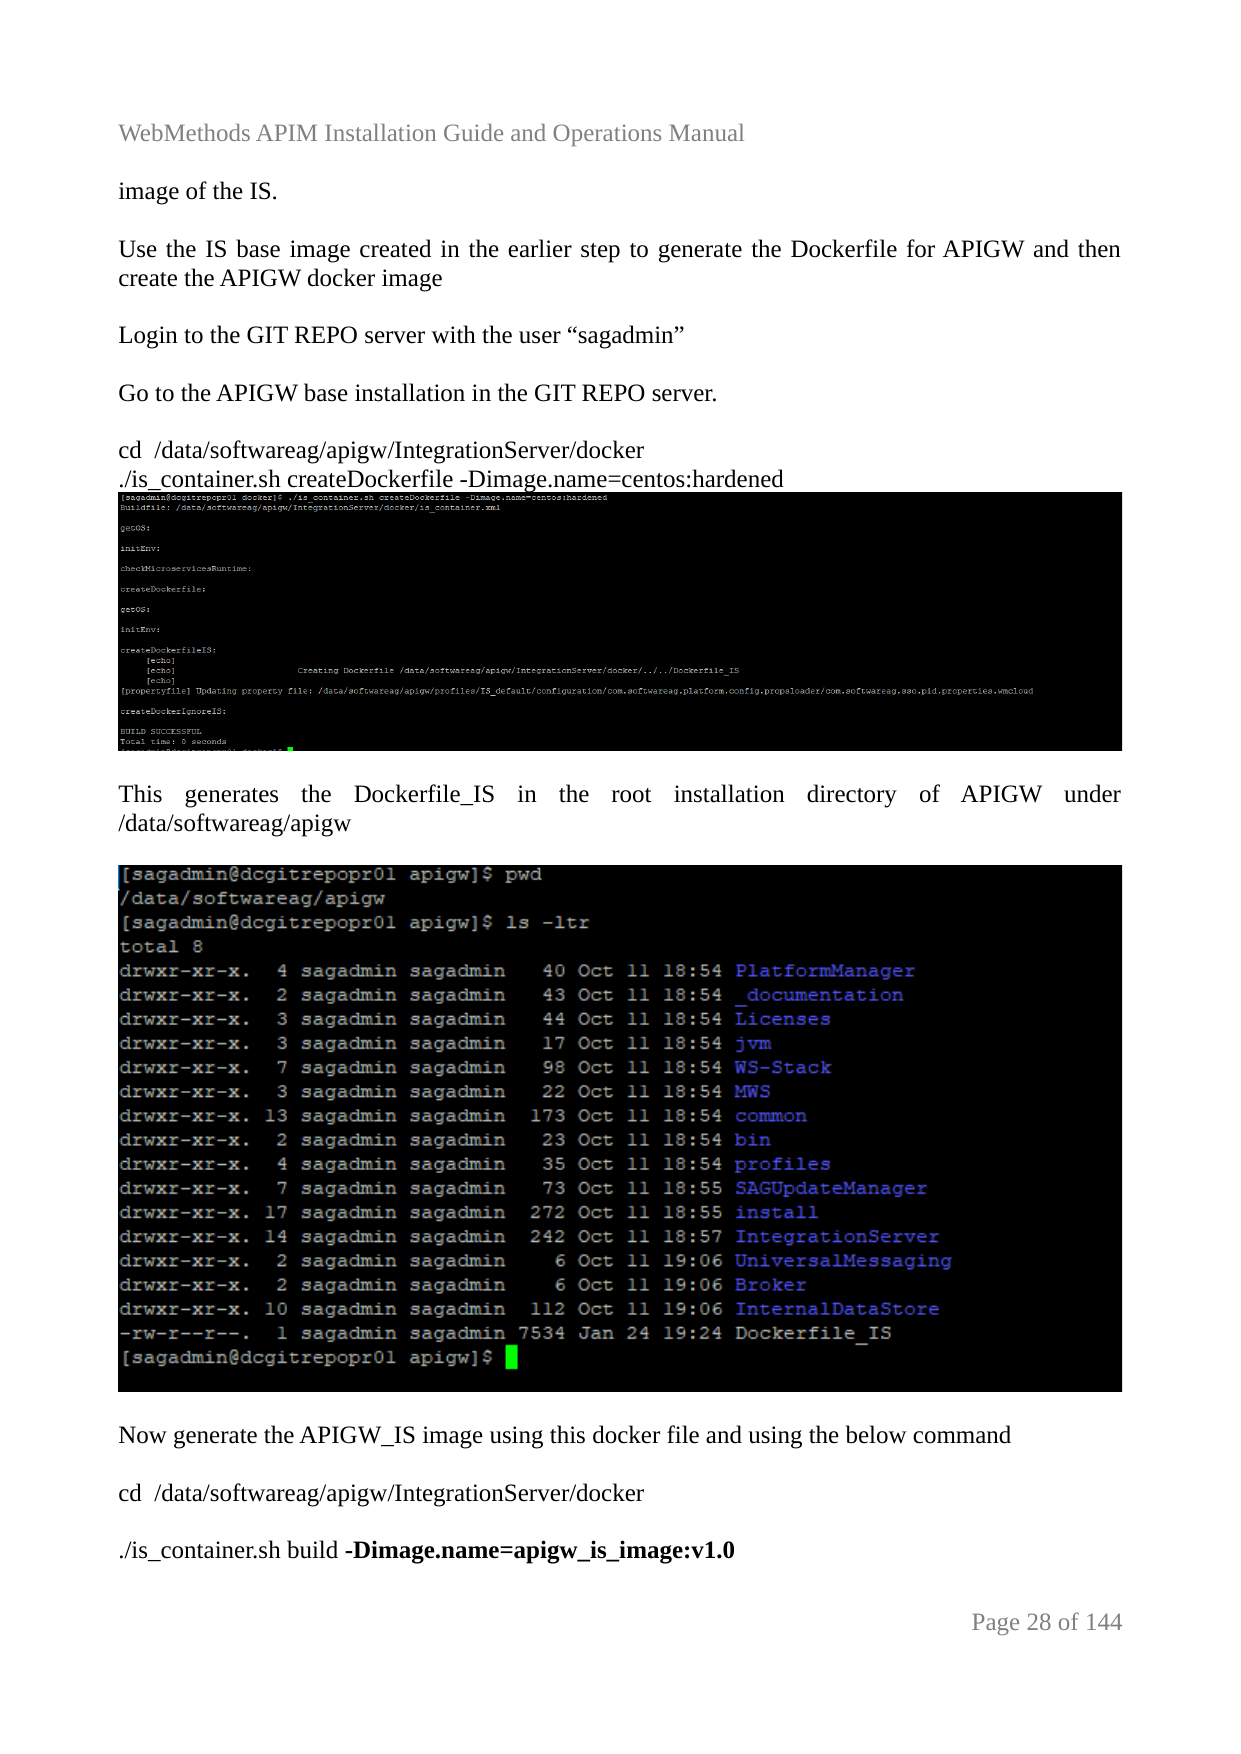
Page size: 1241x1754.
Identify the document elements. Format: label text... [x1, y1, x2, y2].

picture [118, 492, 1123, 751]
text Go to the APIGW base installation in the GIT REPO server. [118, 378, 1122, 406]
text Login to the GIT REPO server with the user “sagadmin” [118, 320, 1122, 349]
text cd /data/softwareag/apigw/IntegrationServer/docker [118, 1478, 1122, 1506]
picture [118, 865, 1123, 1392]
text image of the IS. [118, 176, 1122, 205]
text Use the IS base image created in the earlier step to generate the Dockerfile for APIGW and then create the APIGW docker image [118, 234, 1122, 291]
text ./is_container.sh build -Dimage.name=apigw_is_image:v1.0 [118, 1535, 1122, 1564]
text cd /data/softwareag/apigw/IntegrationServer/docker [118, 435, 1122, 464]
text ./is_container.sh createDockerfile -Dimage.name=centos:hardened [118, 464, 1122, 492]
text Now generate the APIGW_IS image using this docker file and using the below command [118, 1420, 1122, 1449]
text This generates the Dockerfile_IS in the root installation directory of APIGW under /data/softwareag/apigw [118, 779, 1122, 837]
